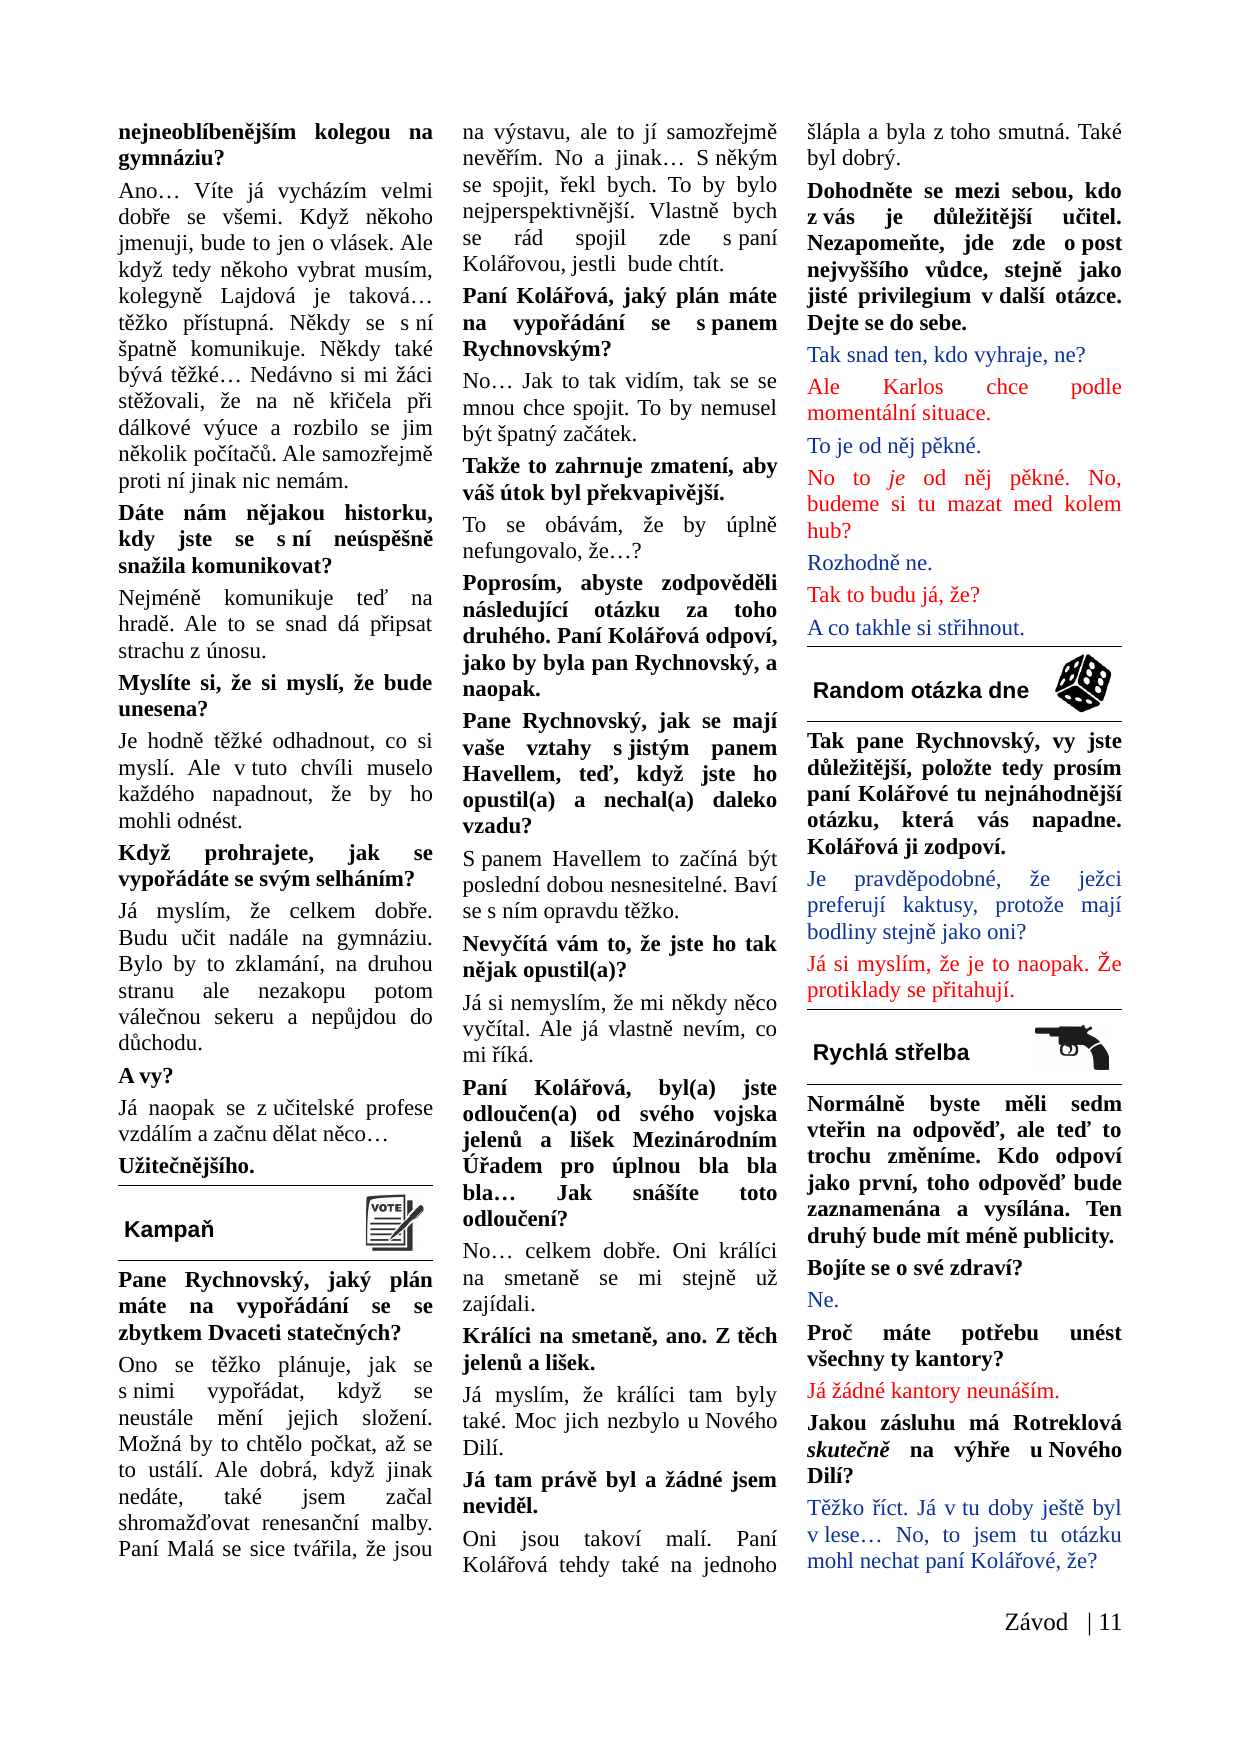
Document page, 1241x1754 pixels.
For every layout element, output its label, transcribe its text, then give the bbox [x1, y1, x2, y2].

text Když prohrajete, jak se vypořádáte se svým selháním? [118, 839, 433, 892]
text Paní Kolářová, jaký plán máte na vypořádání se s panem Rychnovským? [462, 282, 777, 361]
text Rozhodně ne. [807, 549, 1122, 575]
text Je pravděpodobné, že ježci preferují kaktusy, protože mají bodliny stejně jako oni? [807, 865, 1122, 944]
text Ono se těžko plánuje, jak se s nimi vypořádat, když se neustále mění jejich složení. Možná by to chtělo počkat, až se to ustálí. Ale dobrá, když jinak nedáte, také jsem začal shromažďovat renesanční malby. Paní Malá se sice tvářila, že jsou [118, 1351, 433, 1562]
text A vy? [118, 1062, 433, 1088]
text Takže to zahrnuje zmatení, aby váš útok byl překvapivější. [462, 452, 777, 505]
table_header Random otázka dne [807, 647, 1122, 721]
picture [1035, 1025, 1109, 1070]
text Králíci na smetaně, ano. Z těch jelenů a lišek. [462, 1323, 777, 1375]
text Bojíte se o své zdraví? [807, 1254, 1122, 1280]
text Oni jsou takoví malí. Paní Kolářová tehdy také na jednoho [462, 1525, 777, 1578]
text Já myslím, že celkem dobře. Budu učit nadále na gymnáziu. Bylo by to zklamání, na druhou stranu ale nezakopu potom válečnou sekeru a nepůjdou do důchodu. [118, 898, 433, 1056]
text Ale Karlos chce podle momentální situace. [807, 373, 1122, 426]
text Normálně byste měli sedm vteřin na odpověď, ale teď to trochu změníme. Kdo odpoví jako první, toho odpověď bude zaznamenána a vysílána. Ten druhý bude mít méně publicity. [807, 1090, 1122, 1248]
text Já tam právě byl a žádné jsem neviděl. [462, 1466, 777, 1519]
text Jakou zásluhu má Rotreklová skutečně na výhře u Nového Dilí? [807, 1409, 1122, 1488]
text Poprosím, abyste zodpověděli následující otázku za toho druhého. Paní Kolářová odpoví, jako by byla pan Rychnovský, a naopak. [462, 569, 777, 701]
text Dáte nám nějakou historku, kdy jste se s ní neúspěšně snažila komunikovat? [118, 499, 433, 578]
text Myslíte si, že si myslí, že bude unesena? [118, 669, 433, 722]
text Pane Rychnovský, jaký plán máte na vypořádání se se zbytkem Dvaceti statečných? [118, 1266, 433, 1345]
text Ano… Víte já vycházím velmi dobře se všemi. Když někoho jmenuji, bude to jen o vlásek. Ale když tedy někoho vybrat musím, kolegyně Lajdová je taková… těžko přístupná. Někdy se s ní špatně komunikuje. Někdy také bývá těžké… Nedávno si mi žáci stěžovali, že na ně křičela při dálkové výuce a rozbilo se jim několik počítačů. Ale samozřejmě proti ní jinak nic nemám. [118, 177, 433, 493]
text Proč máte potřebu unést všechny ty kantory? [807, 1318, 1122, 1371]
picture [1052, 654, 1112, 714]
text Pane Rychnovský, jak se mají vaše vztahy s jistým panem Havellem, teď, když jste ho opustil(a) a nechal(a) daleko vzadu? [462, 707, 777, 839]
text S panem Havellem to začíná být poslední dobou nesnesitelné. Baví se s ním opravdu těžko. [462, 845, 777, 924]
text Paní Kolářová, byl(a) jste odloučen(a) od svého vojska jelenů a lišek Mezinárodním Úřadem pro úplnou bla bla bla… Jak snášíte toto odloučení? [462, 1073, 777, 1232]
text Tak to budu já, že? [807, 581, 1122, 608]
text Dohodněte se mezi sebou, kdo z vás je důležitější učitel. Nezapomeňte, jde zde o post nejvyššího vůdce, stejně jako jisté privilegium v další otázce. Dejte se do sebe. [807, 177, 1122, 335]
text Já si nemyslím, že mi někdy něco vyčítal. Ale já vlastně nevím, co mi říká. [462, 988, 777, 1068]
text A co takhle si střihnout. [807, 614, 1122, 640]
text Je hodně těžké odhadnout, co si myslí. Ale v tuto chvíli muselo každého napadnout, že by ho mohli odnést. [118, 728, 433, 833]
text To je od něj pěkné. [807, 432, 1122, 458]
table_header Rychlá střelba [807, 1010, 1122, 1084]
text To se obávám, že by úplně nefungovalo, že…? [462, 511, 777, 563]
text No… celkem dobře. Oni králíci na smetaně se mi stejně už zajídali. [462, 1238, 777, 1317]
text Já myslím, že králíci tam byly také. Moc jich nezbylo u Nového Dilí. [462, 1381, 777, 1460]
text Nejméně komunikuje teď na hradě. Ale to se snad dá připsat strachu z únosu. [118, 584, 433, 663]
text Těžko říct. Já v tu doby ještě byl v lese… No, to jsem tu otázku mohl nechat paní Kolářové, že? [807, 1494, 1122, 1573]
text Tak pane Rychnovský, vy jste důležitější, položte tedy prosím paní Kolářové tu nejnáhodnější otázku, která vás napadne. Kolářová ji zodpoví. [807, 727, 1122, 859]
table_header Kampaň [118, 1186, 433, 1260]
text Já žádné kantory neunáším. [807, 1377, 1122, 1403]
text Ne. [807, 1286, 1122, 1313]
text Já naopak se z učitelské profese vzdálím a začnu dělat něco… [118, 1094, 433, 1147]
text Nevyčítá vám to, že jste ho tak nějak opustil(a)? [462, 930, 777, 983]
picture [364, 1192, 424, 1252]
text šlápla a byla z toho smutná. Také byl dobrý. [807, 118, 1122, 171]
text No… Jak to tak vidím, tak se se mnou chce spojit. To by nemusel být špatný začátek. [462, 367, 777, 446]
text na výstavu, ale to jí samozřejmě nevěřím. No a jinak… S někým se spojit, řekl bych. To by bylo nejperspektivnější. Vlastně bych se rád spojil zde s paní Kolářovou, jestli bude chtít. [462, 118, 777, 276]
text Užitečnějšího. [118, 1153, 433, 1179]
text Tak snad ten, kdo vyhraje, ne? [807, 341, 1122, 367]
text nejneoblíbenějším kolegou na gymnáziu? [118, 118, 433, 171]
text No to je od něj pěkné. No, budeme si tu mazat med kolem hub? [807, 464, 1122, 543]
text Já si myslím, že je to naopak. Že protiklady se přitahují. [807, 950, 1122, 1003]
